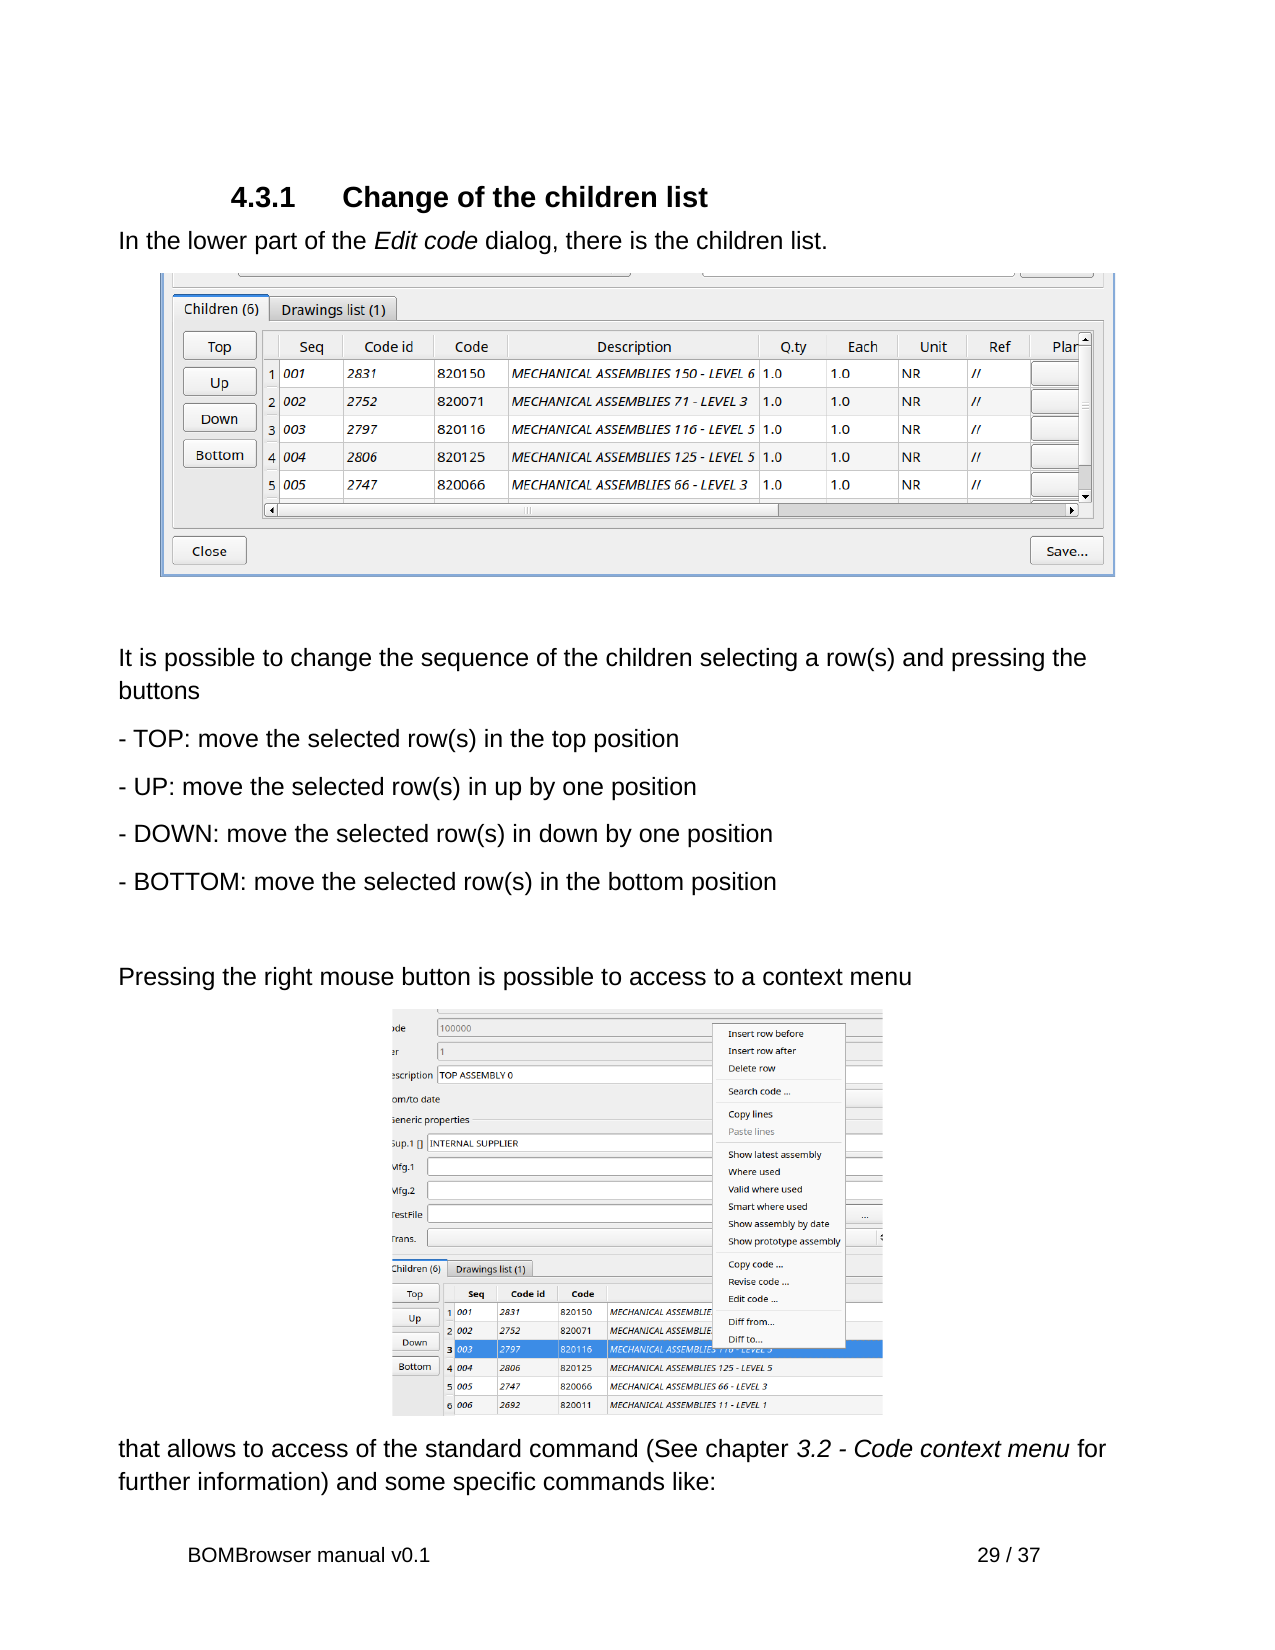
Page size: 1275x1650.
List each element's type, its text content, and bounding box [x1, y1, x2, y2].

text Pressing the right mouse button is possible to access to a context menu [118, 962, 1157, 991]
text - TOP: move the selected row(s) in the top position [118, 724, 1157, 753]
text - DOWN: move the selected row(s) in down by one position [118, 819, 1157, 848]
picture [160, 273, 1116, 576]
text - UP: move the selected row(s) in up by one position [118, 771, 1157, 800]
text It is possible to change the sequence of the children selecting a row(s) and pressing the buttons [118, 643, 1157, 705]
picture [392, 1009, 429, 1416]
text that allows to access of the standard command (See chapter 3.2 - Code context menu for further information) and some specific commands like: [118, 1434, 1157, 1496]
text - BOTTOM: move the selected row(s) in the bottom position [118, 867, 1157, 895]
text In the lower part of the Edit code dialog, there is the children list. [118, 226, 1157, 255]
subtitle Change of the children list [231, 180, 1157, 214]
